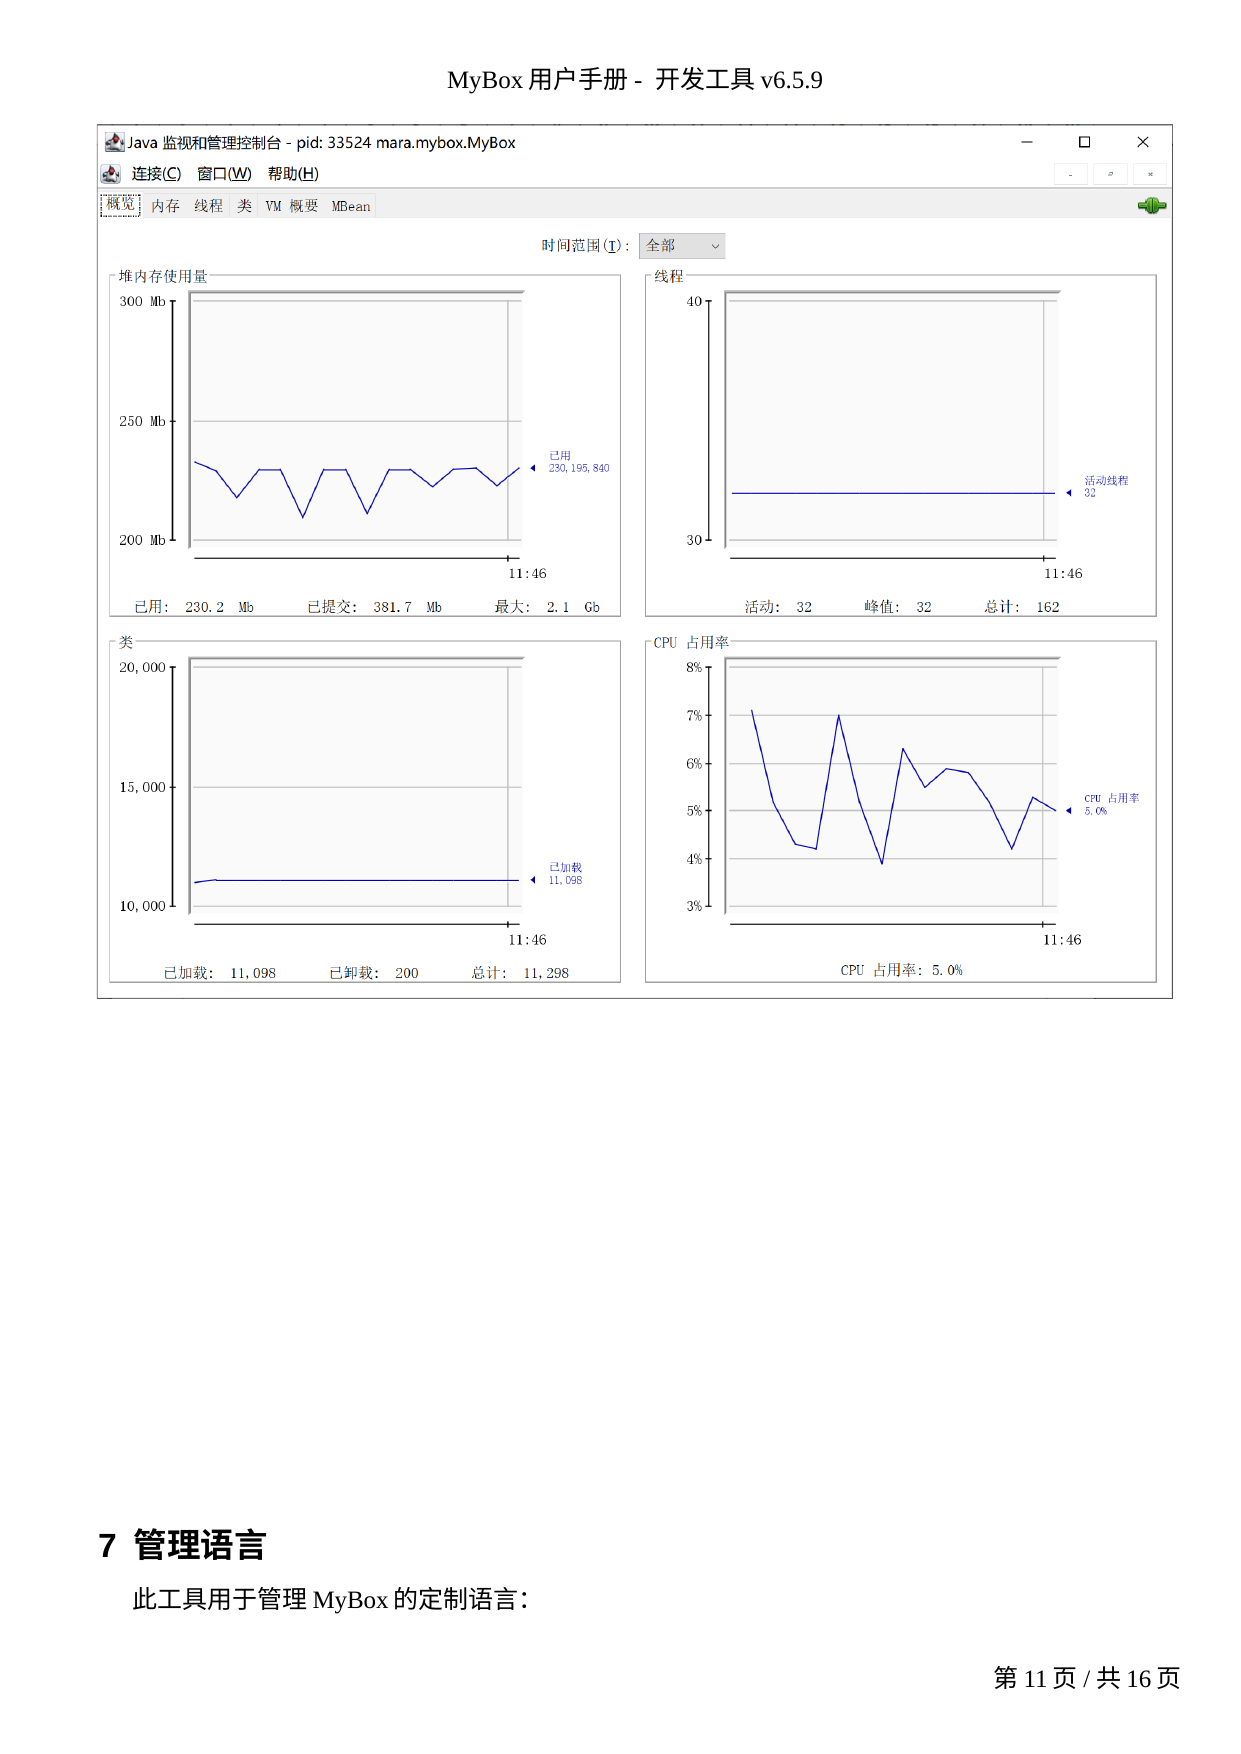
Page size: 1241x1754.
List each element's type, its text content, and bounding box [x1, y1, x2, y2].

picture [96, 124, 1173, 999]
subtitle 管理语言 [88, 1519, 1181, 1567]
text 此工具用于管理MyBox的定制语言： [88, 1580, 1181, 1616]
